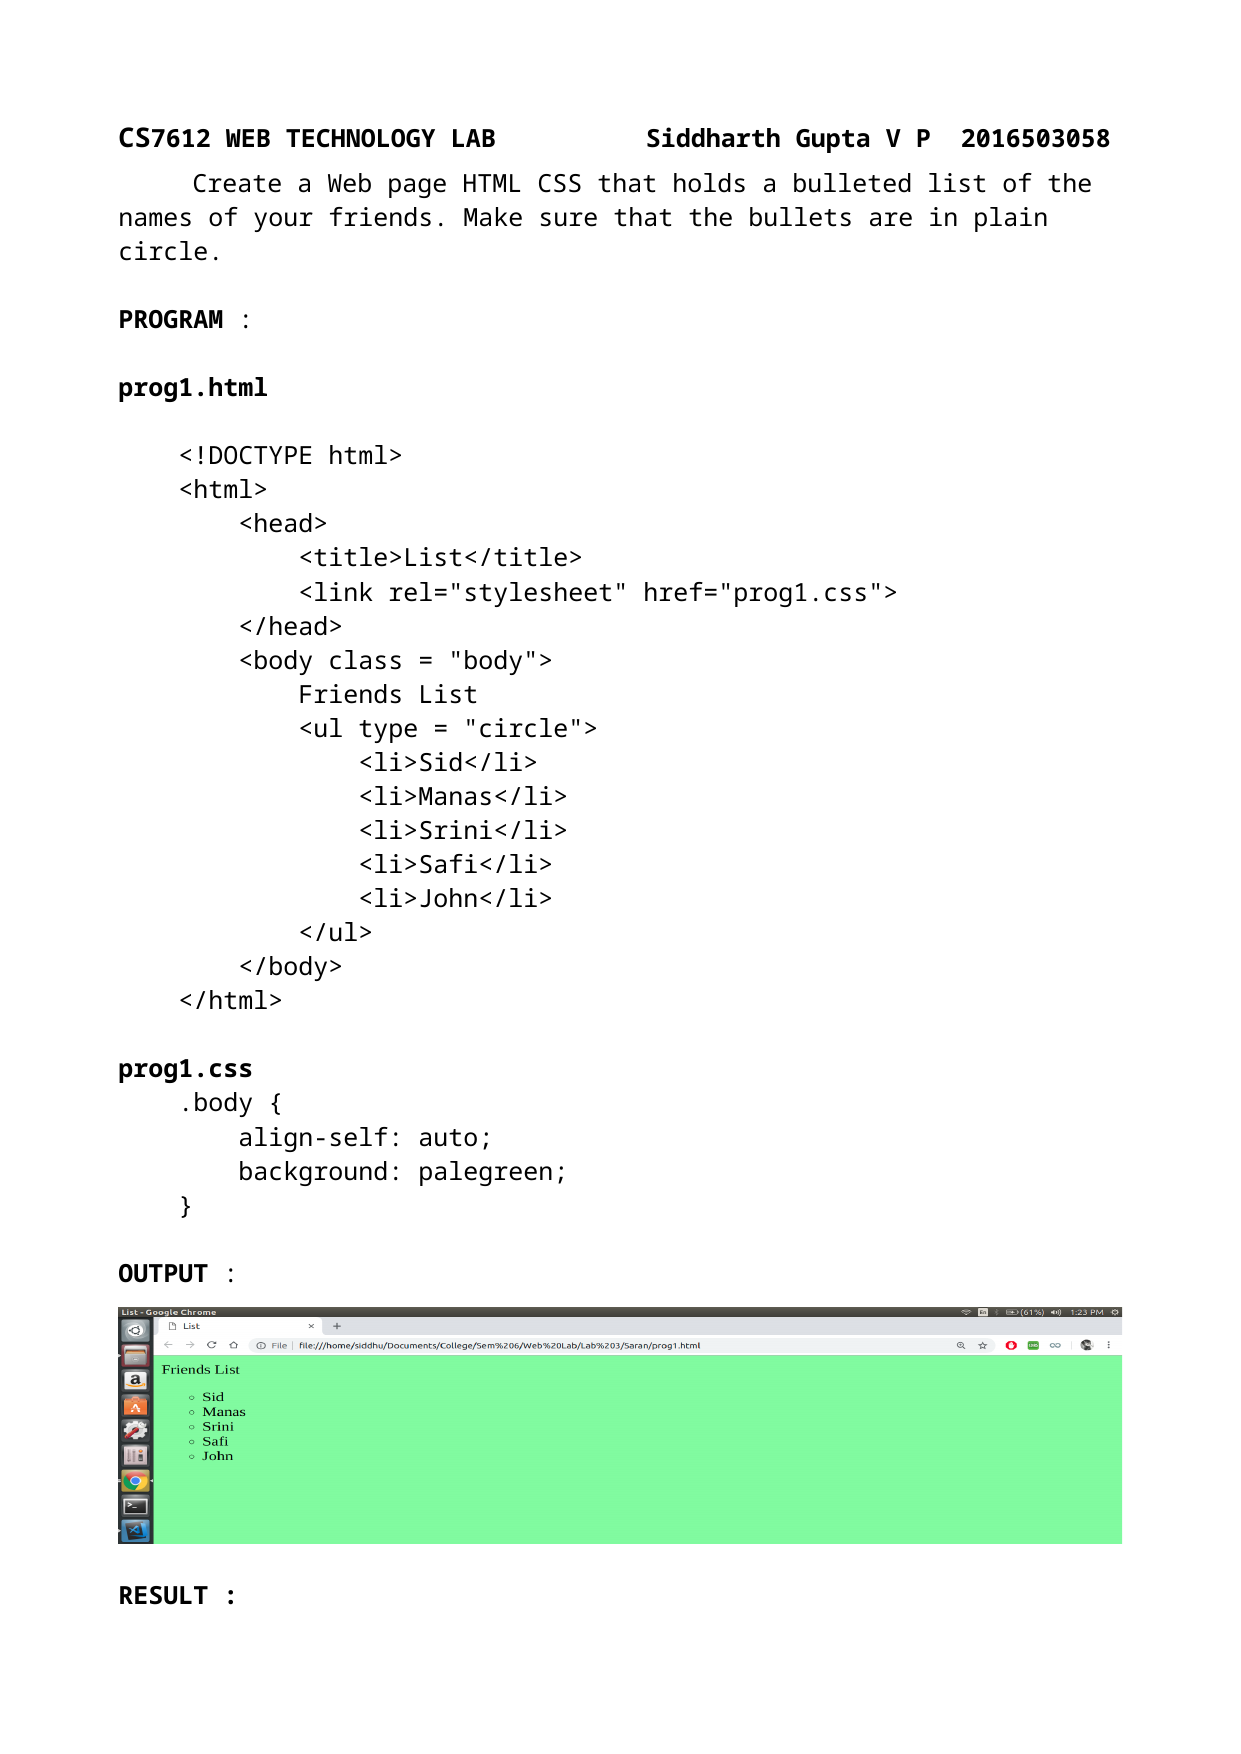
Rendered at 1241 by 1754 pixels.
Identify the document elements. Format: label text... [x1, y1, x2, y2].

text RESULT : [118, 1578, 1122, 1612]
text PROGRAM : [118, 302, 1122, 336]
text prog1.html [118, 370, 1122, 404]
text <li>Manas</li> [118, 778, 1122, 813]
picture [118, 1307, 1123, 1544]
text </html> [118, 983, 1122, 1017]
text <li>Srini</li> [118, 813, 1122, 847]
text <head> [118, 506, 1122, 540]
text Create a Web page HTML CSS that holds a bulleted list of the names of your friends. Make sure that the bullets are in plain circle. [118, 165, 1122, 268]
text <li>Safi</li> [118, 847, 1122, 881]
text </head> [118, 608, 1122, 642]
text </body> [118, 949, 1122, 983]
text background: palegreen; [118, 1153, 1122, 1187]
text <!DOCTYPE html> [118, 438, 1122, 472]
text } [118, 1187, 1122, 1221]
text </ul> [118, 915, 1122, 949]
text OUTPUT : [118, 1255, 1122, 1289]
text prog1.css [118, 1051, 1122, 1085]
text <ul type = "circle"> [118, 710, 1122, 744]
text Friends List [118, 676, 1122, 710]
text <li>Sid</li> [118, 744, 1122, 778]
text <body class = "body"> [118, 642, 1122, 676]
text <link rel="stylesheet" href="prog1.css"> [118, 574, 1122, 608]
text <li>John</li> [118, 881, 1122, 915]
text align-self: auto; [118, 1119, 1122, 1153]
text <title>List</title> [118, 540, 1122, 574]
text .body { [118, 1085, 1122, 1119]
text <html> [118, 472, 1122, 506]
